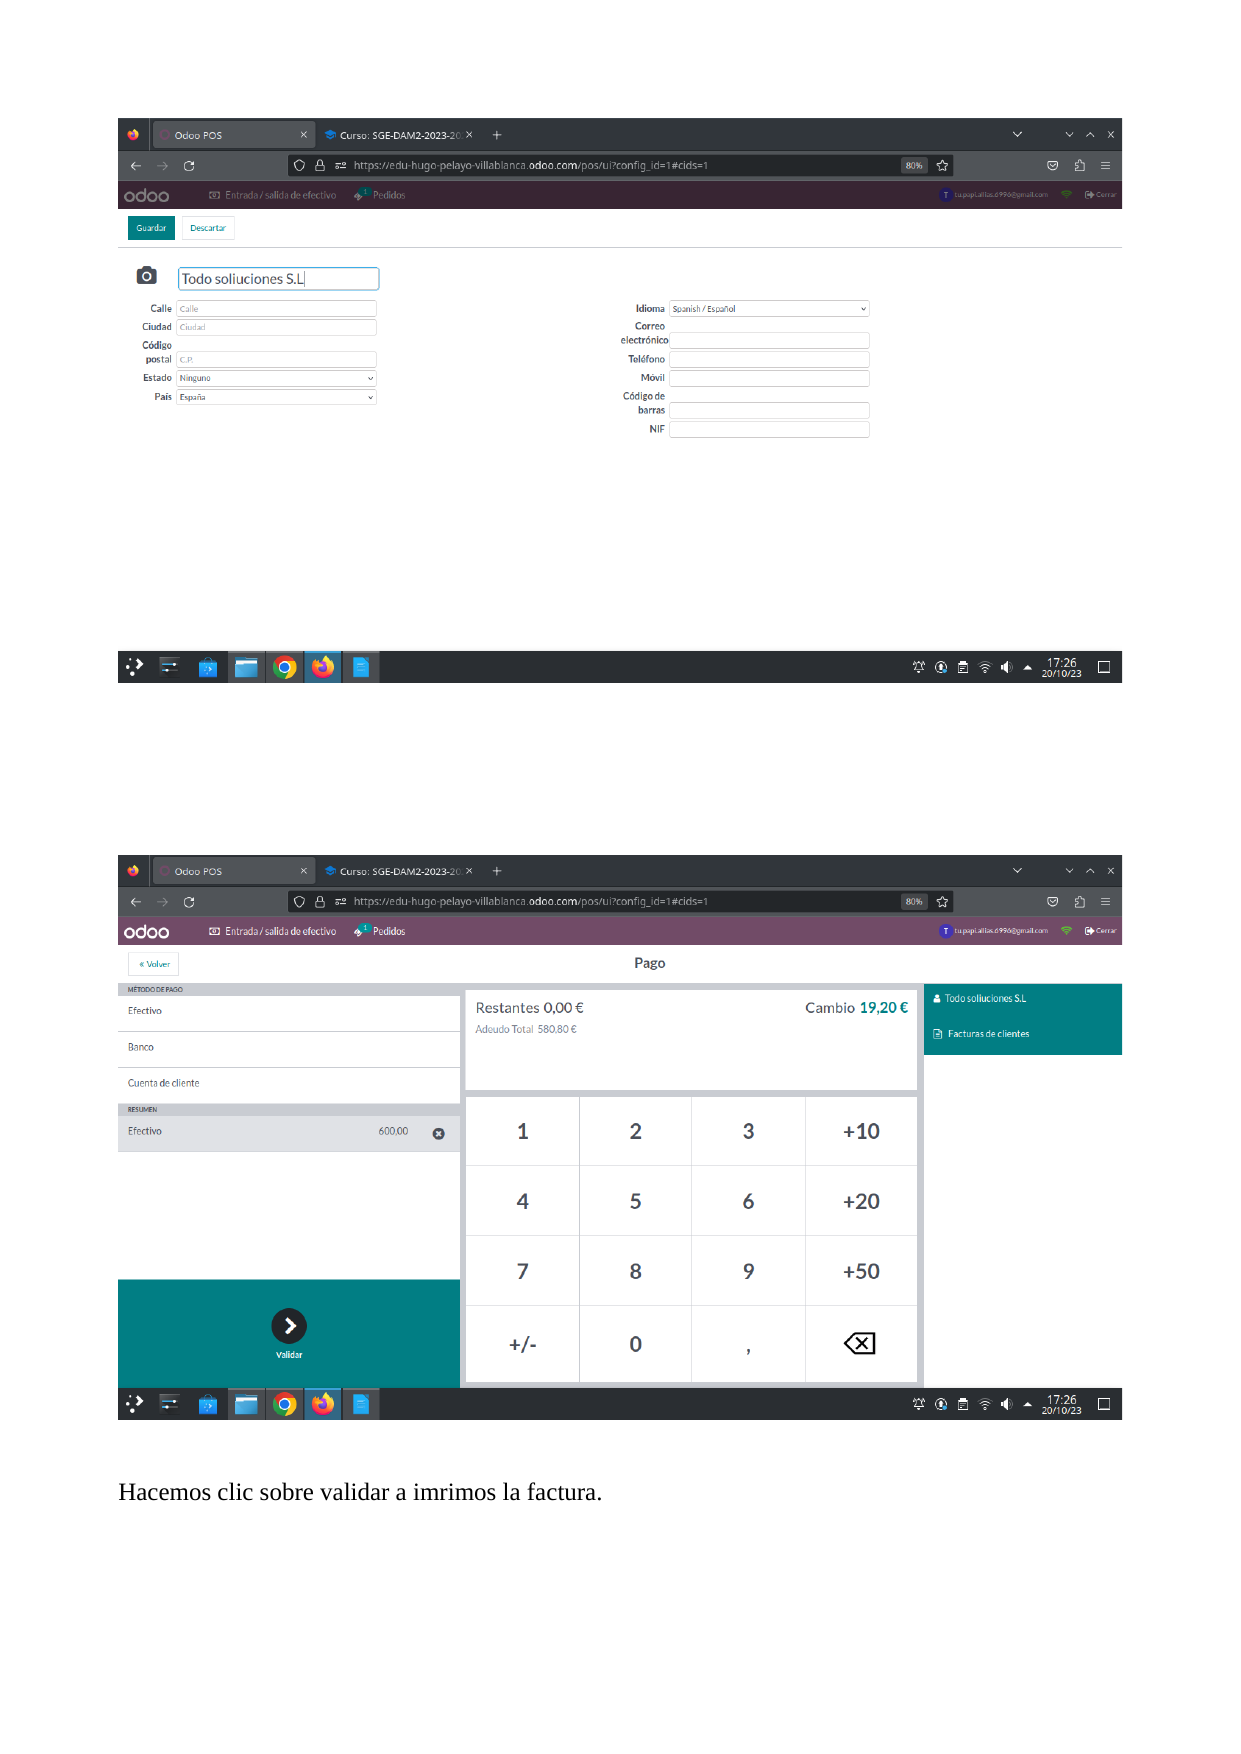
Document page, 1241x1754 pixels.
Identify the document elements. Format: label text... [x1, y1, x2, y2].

picture [118, 118, 1123, 683]
text Hacemos clic sobre validar a imrimos la factura. [118, 1477, 1122, 1506]
picture [118, 855, 1123, 1420]
